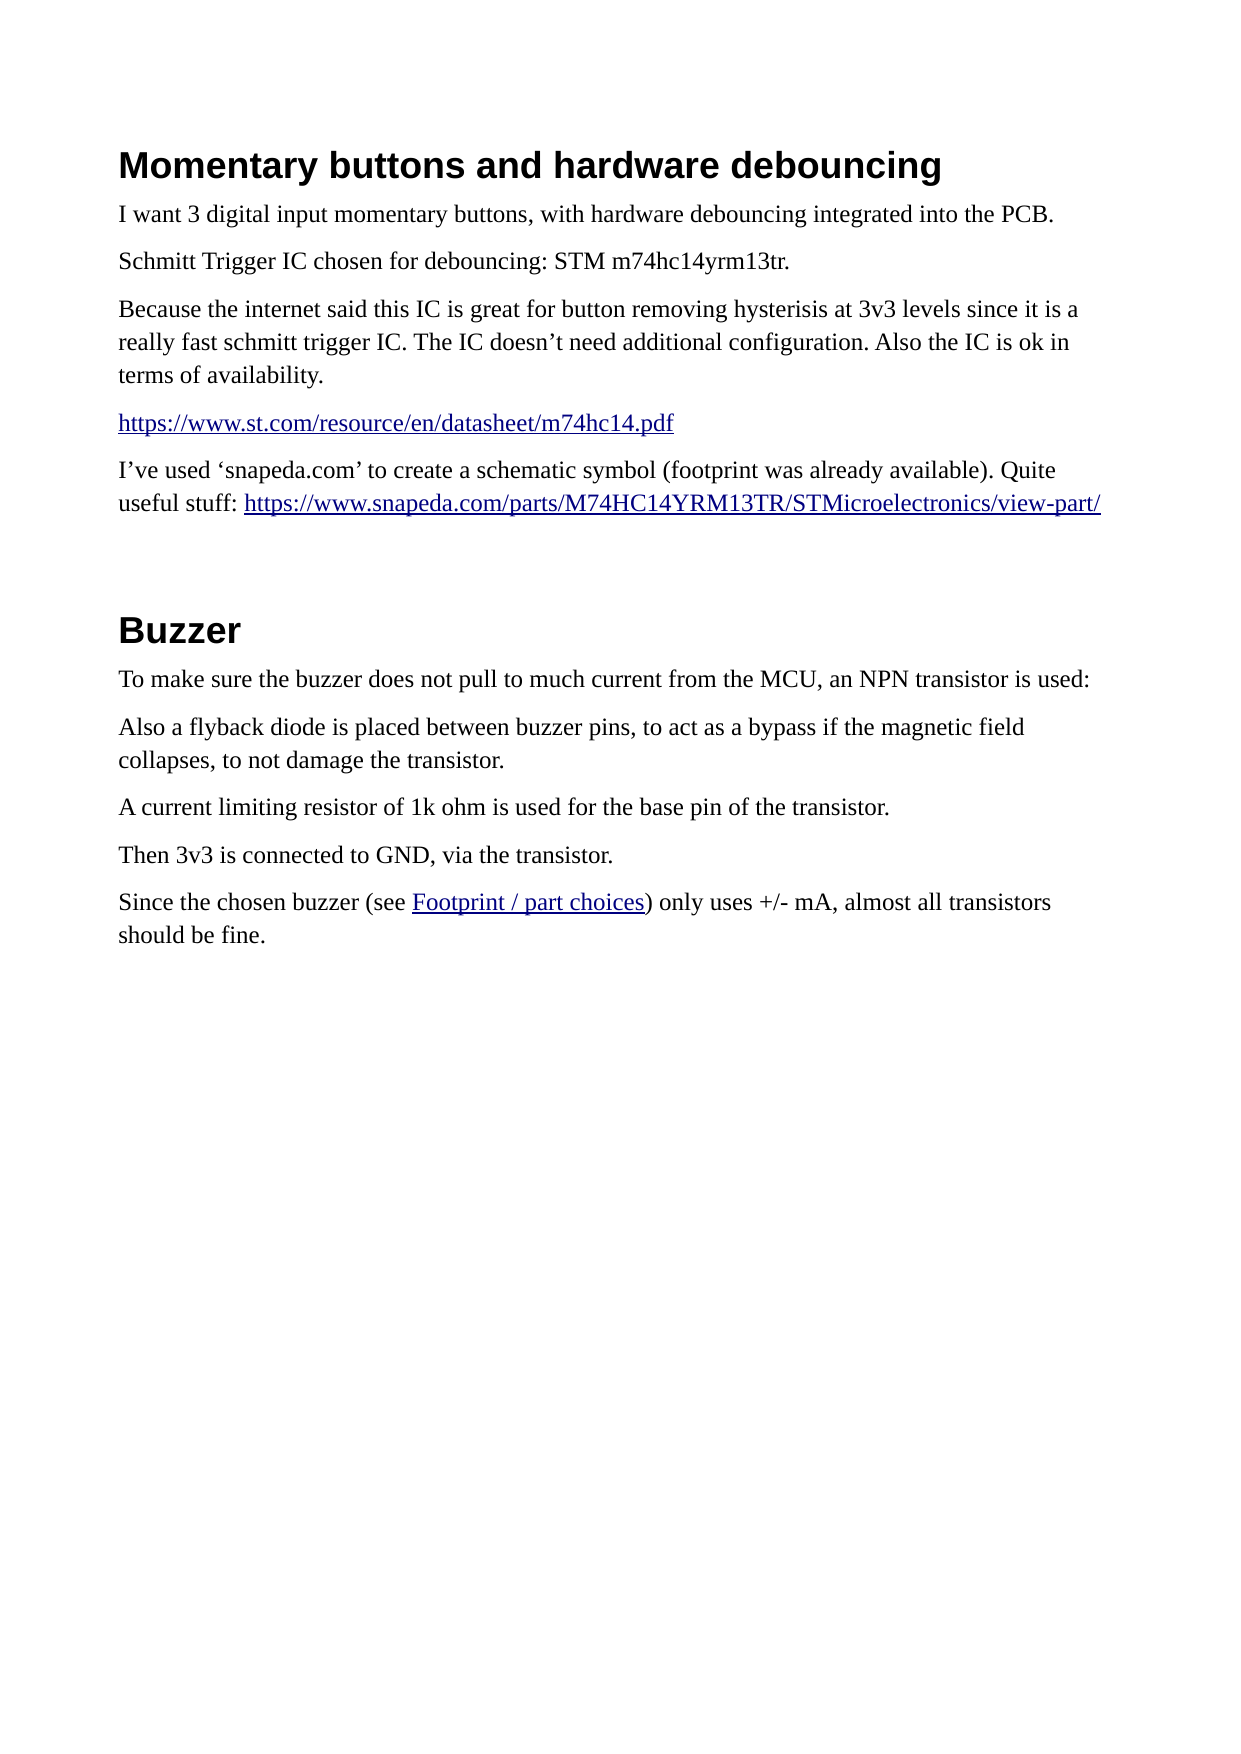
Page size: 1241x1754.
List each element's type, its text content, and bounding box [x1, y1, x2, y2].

text Since the chosen buzzer (see Footprint / part choices) only uses +/- mA, almost all transistors should be fine. [118, 887, 1122, 949]
text Also a flyback diode is placed between buzzer pins, to act as a bypass if the magnetic field collapses, to not damage the transistor. [118, 712, 1122, 773]
text Because the internet said this IC is great for button removing hysterisis at 3v3 levels since it is a really fast schmitt trigger IC. The IC doesn’t need additional configuration. Also the IC is ok in terms of availability. [118, 294, 1122, 389]
text I want 3 digital input momentary buttons, with hardware debouncing integrated into the PCB. [118, 199, 1122, 227]
text Schmitt Trigger IC chosen for debouncing: STM m74hc14yrm13tr. [118, 246, 1122, 275]
subtitle Buzzer [118, 608, 1122, 652]
text To make sure the buzzer does not pull to much current from the MCU, an NPN transistor is used: [118, 664, 1122, 693]
text I’ve used ‘snapeda.com’ to create a schematic symbol (footprint was already available). Quite useful stuff: https://www.snapeda.com/parts/M74HC14YRM13TR/STMicroelectronics/view-part/ [118, 455, 1122, 517]
text A current limiting resistor of 1k ohm is used for the base pin of the transistor. [118, 792, 1122, 821]
subtitle Momentary buttons and hardware debouncing [118, 143, 1122, 186]
text Then 3v3 is connected to GND, via the transistor. [118, 840, 1122, 869]
text https://www.st.com/resource/en/datasheet/m74hc14.pdf [118, 408, 1122, 436]
